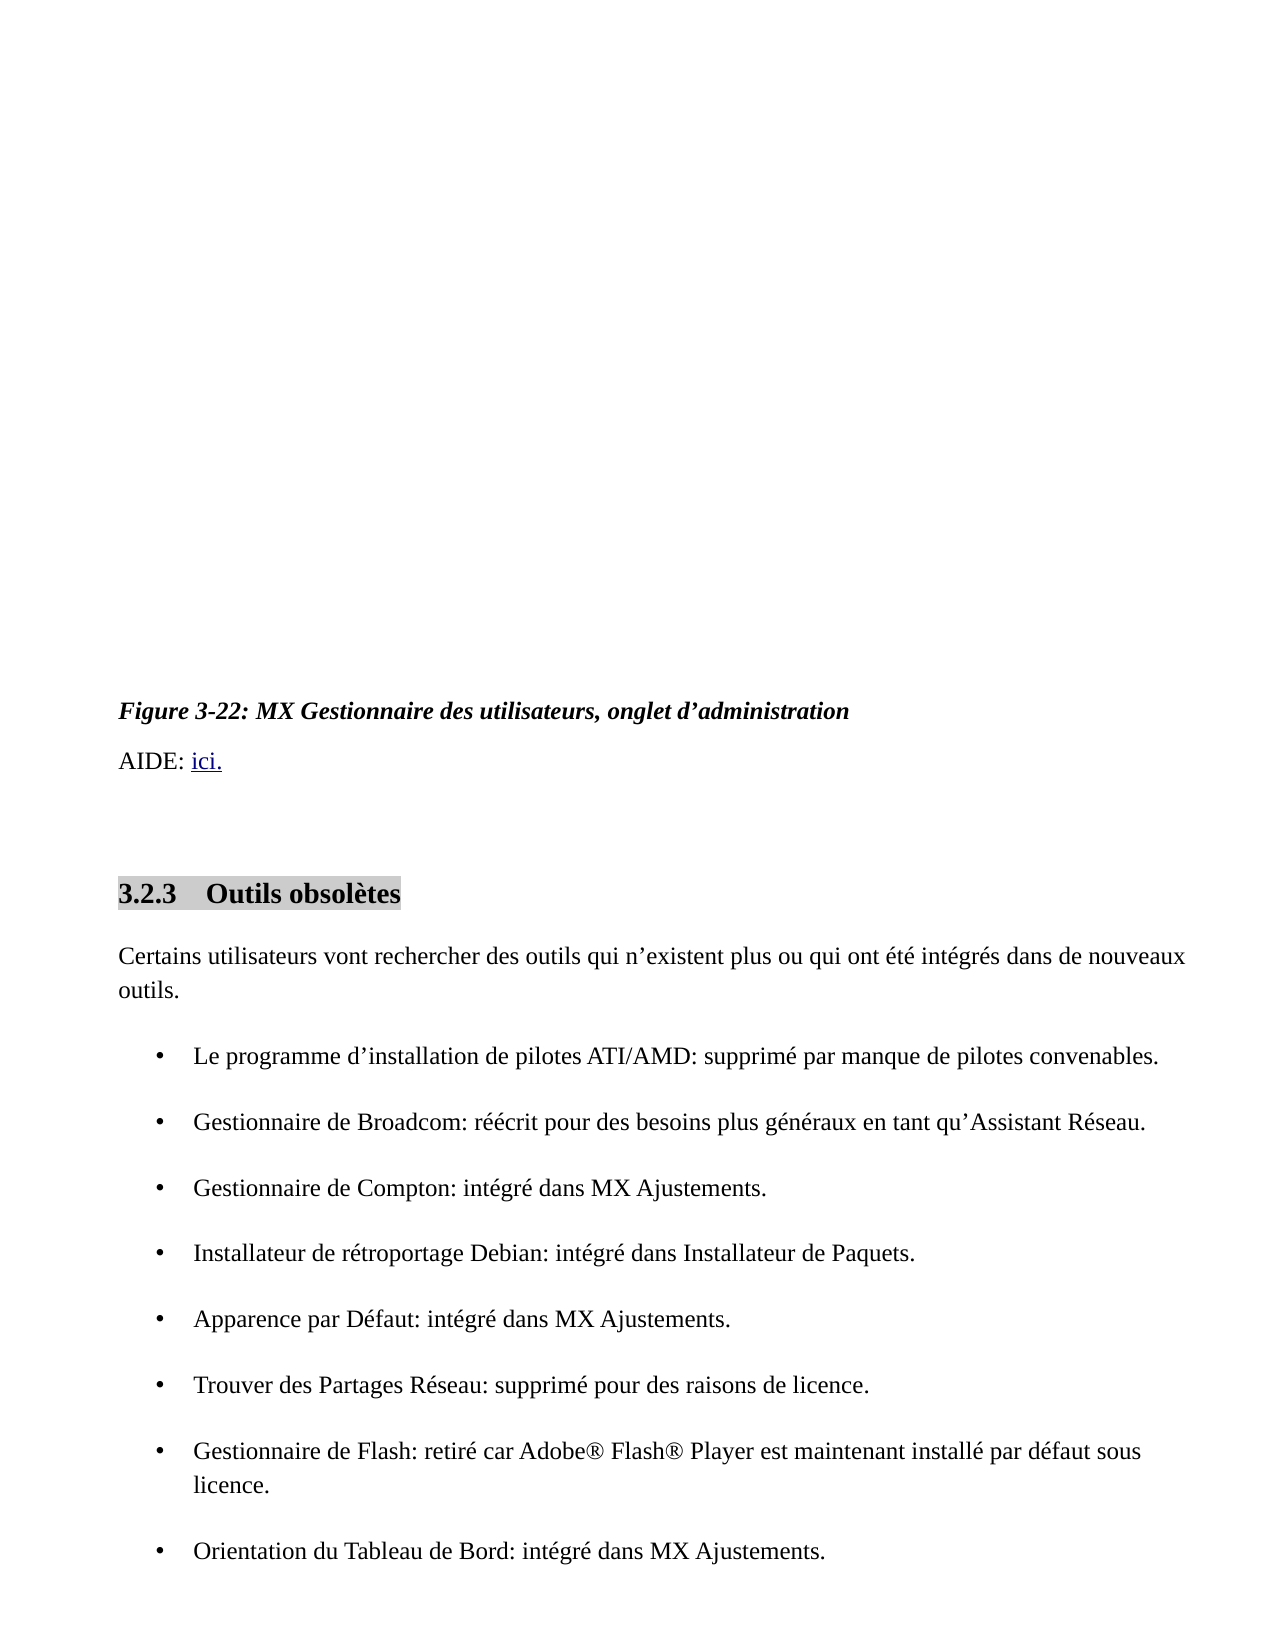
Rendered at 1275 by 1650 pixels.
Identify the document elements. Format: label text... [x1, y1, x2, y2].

text Figure 3-22: MX Gestionnaire des utilisateurs, onglet d’administration [118, 696, 1216, 724]
list Gestionnaire de Broadcom: réécrit pour des besoins plus généraux en tant qu’Assistant Réseau. [156, 1107, 1216, 1136]
list Installateur de rétroportage Debian: intégré dans Installateur de Paquets. [156, 1238, 1216, 1267]
text AIDE: ici. [118, 746, 1216, 774]
list Trouver des Partages Réseau: supprimé pour des raisons de licence. [156, 1370, 1216, 1399]
list Le programme d’installation de pilotes ATI/AMD: supprimé par manque de pilotes convenables. [156, 1041, 1216, 1070]
text Certains utilisateurs vont rechercher des outils qui n’existent plus ou qui ont été intégrés dans de nouveaux outils. [118, 941, 1216, 1004]
list Apparence par Défaut: intégré dans MX Ajustements. [156, 1304, 1216, 1333]
subtitle 3.2.3 Outils obsolètes [401, 876, 1216, 910]
list Gestionnaire de Flash: retiré car Adobe® Flash® Player est maintenant installé par défaut sous licence. [156, 1436, 1216, 1499]
list Gestionnaire de Compton: intégré dans MX Ajustements. [156, 1173, 1216, 1202]
list Orientation du Tableau de Bord: intégré dans MX Ajustements. [156, 1536, 1216, 1565]
